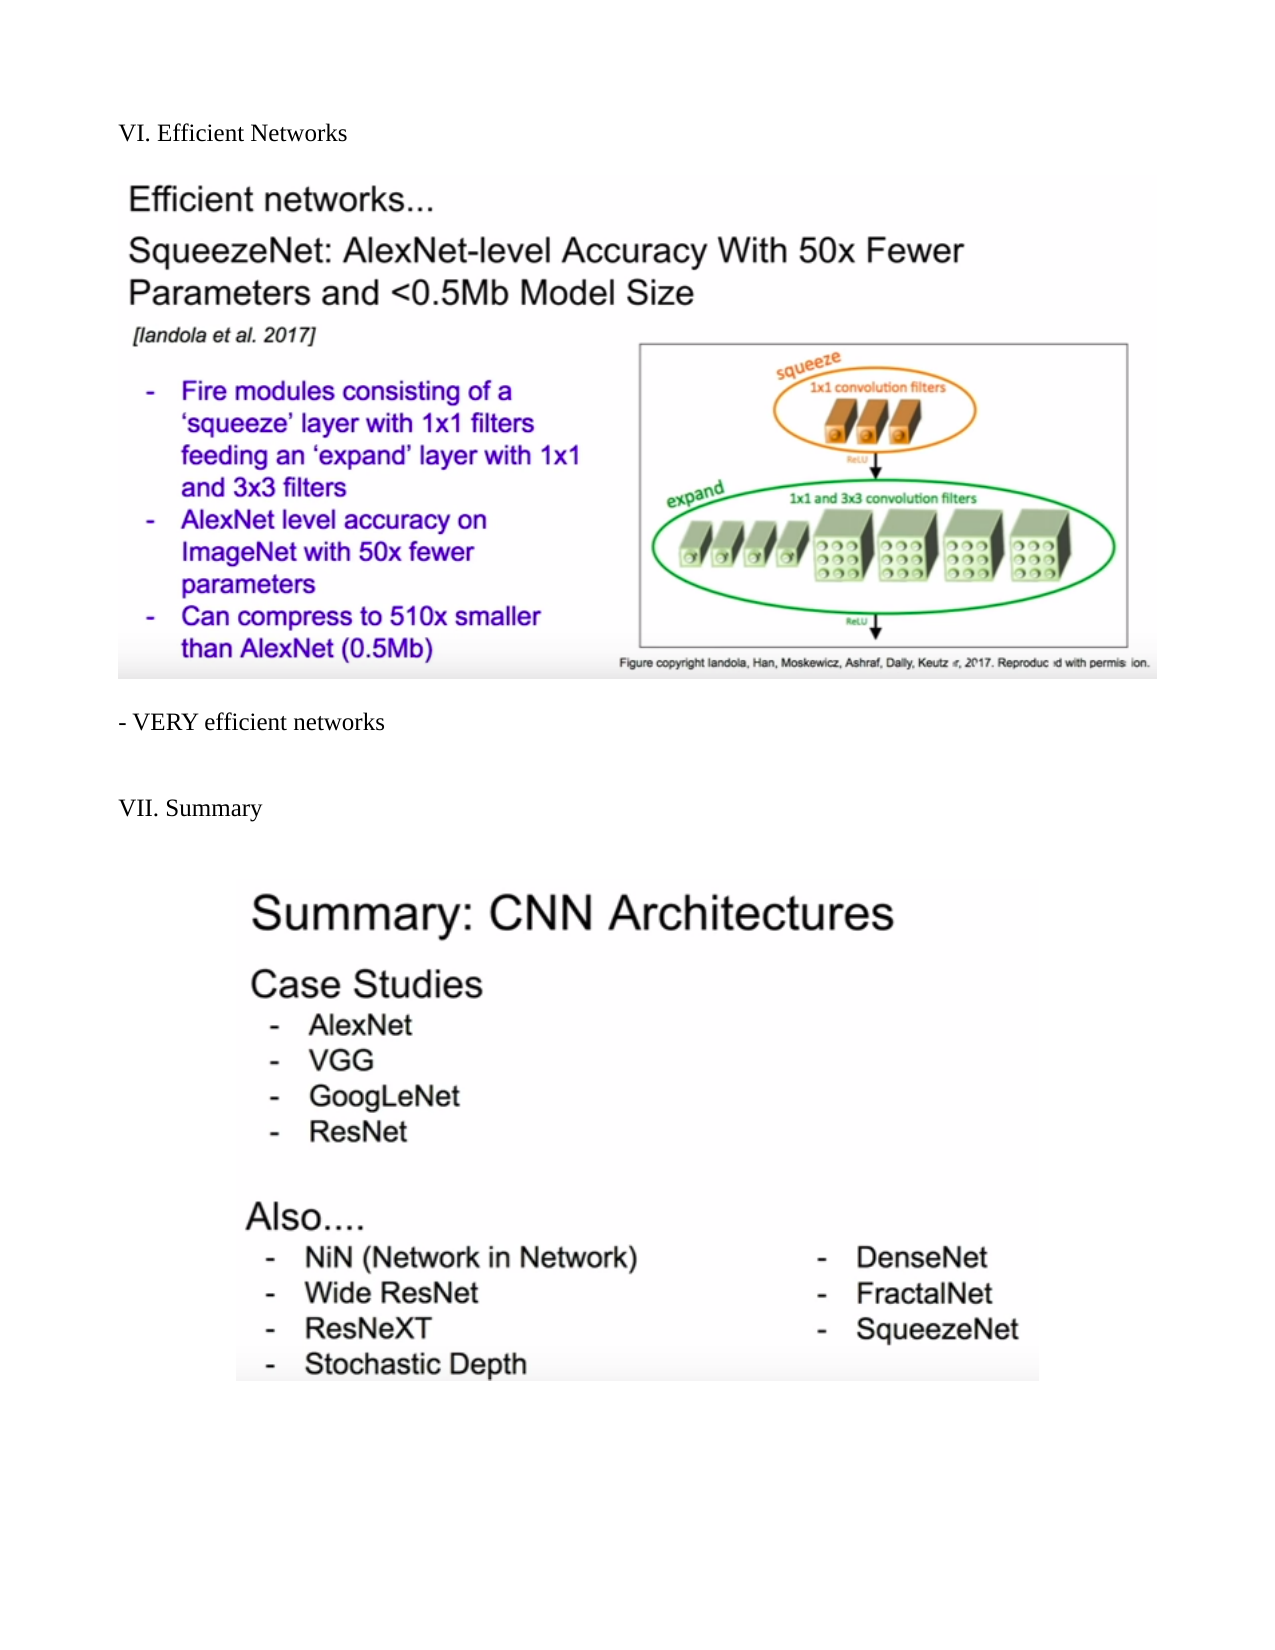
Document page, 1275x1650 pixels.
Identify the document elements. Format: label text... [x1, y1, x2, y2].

text - VERY efficient networks [118, 707, 1157, 736]
picture [118, 175, 1157, 679]
text VI. Efficient Networks [118, 118, 1157, 147]
picture [236, 879, 1040, 1381]
text VII. Summary [118, 793, 1157, 822]
